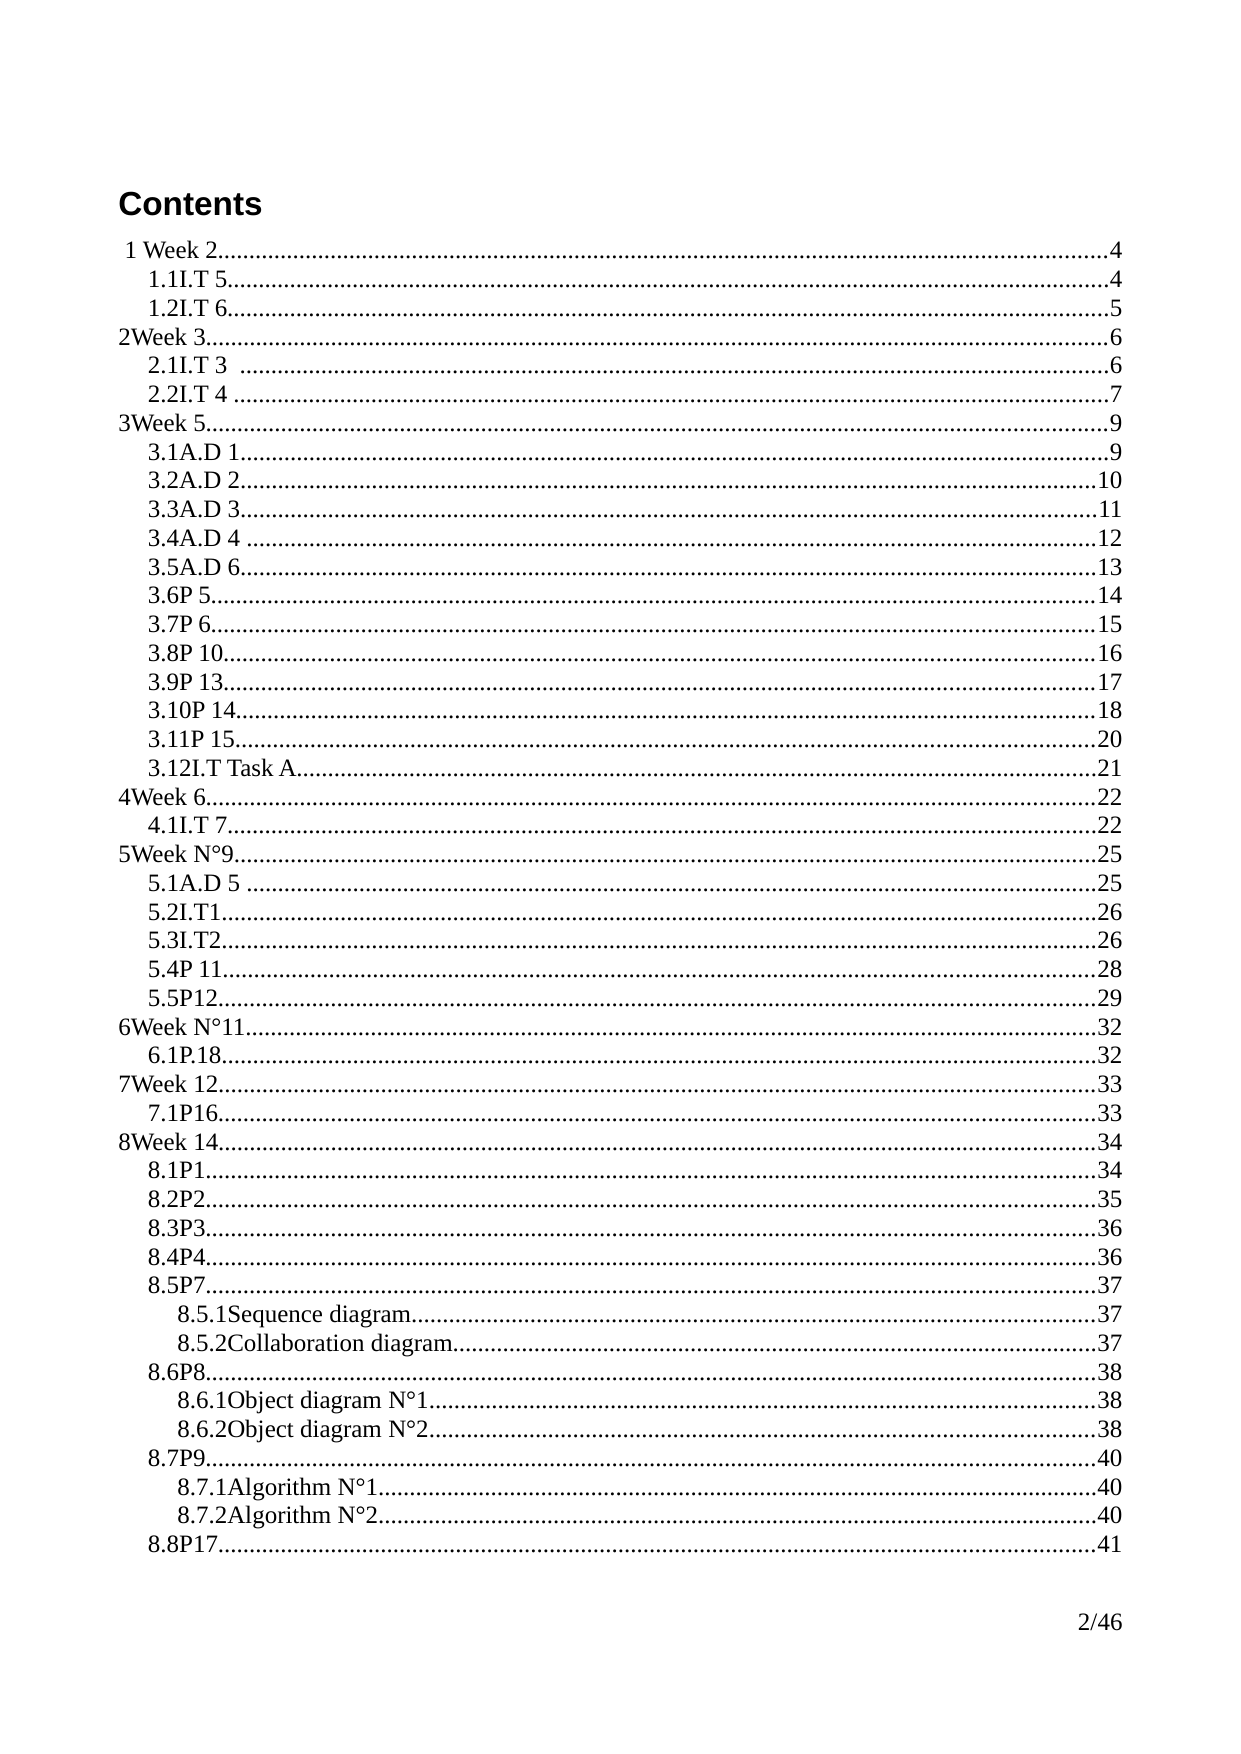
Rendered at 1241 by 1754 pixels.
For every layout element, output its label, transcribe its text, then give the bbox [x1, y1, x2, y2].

text 6Week N°11 32 [118, 1012, 1122, 1040]
text 4Week 6 22 [118, 782, 1122, 810]
text 8.2P2 35 [148, 1184, 1122, 1213]
text 8.7.1Algorithm N°1 40 [177, 1472, 1122, 1500]
text 7.1P16 33 [148, 1098, 1122, 1127]
text 2.1I.T 3 6 [148, 350, 1122, 379]
text 3.7P 6 15 [148, 609, 1122, 638]
text 3.6P 5 14 [148, 580, 1122, 609]
text 8.6P8 38 [148, 1357, 1122, 1385]
text 3.12I.T Task A 21 [148, 753, 1122, 782]
text 8.7P9 40 [148, 1443, 1122, 1472]
text 6.1P.18 32 [148, 1040, 1122, 1069]
text 2.2I.T 4 7 [148, 379, 1122, 408]
text 3.4A.D 4 12 [148, 523, 1122, 552]
text 3.8P 10 16 [148, 638, 1122, 667]
text 3.1A.D 1 9 [148, 437, 1122, 465]
text 7Week 12 33 [118, 1069, 1122, 1098]
text 3.10P 14 18 [148, 695, 1122, 724]
text 1 Week 2 4 [118, 235, 1122, 264]
text 3.3A.D 3 11 [148, 494, 1122, 523]
text 2Week 3 6 [118, 322, 1122, 350]
text 3.11P 15 20 [148, 724, 1122, 753]
text 3.2A.D 2 10 [148, 465, 1122, 494]
text 8.3P3 36 [148, 1213, 1122, 1242]
text 1.2I.T 6 5 [148, 293, 1122, 322]
text 1.1I.T 5 4 [148, 264, 1122, 293]
text 3Week 5 9 [118, 408, 1122, 437]
text 5.5P12 29 [148, 983, 1122, 1012]
text 8.7.2Algorithm N°2 40 [177, 1500, 1122, 1529]
text 5.4P 11 28 [148, 954, 1122, 983]
text 5.2I.T1 26 [148, 897, 1122, 925]
text 3.9P 13 17 [148, 667, 1122, 695]
text 8.6.1Object diagram N°1 38 [177, 1385, 1122, 1414]
text 5.3I.T2 26 [148, 925, 1122, 954]
text 5Week N°9 25 [118, 839, 1122, 868]
text 8.4P4 36 [148, 1242, 1122, 1270]
subtitle Contents [118, 184, 1122, 223]
text 8Week 14 34 [118, 1127, 1122, 1155]
text 8.6.2Object diagram N°2 38 [177, 1414, 1122, 1443]
text 8.5.2Collaboration diagram 37 [177, 1328, 1122, 1357]
text 8.8P17 41 [148, 1529, 1122, 1558]
text 8.1P1 34 [148, 1155, 1122, 1184]
text 8.5.1Sequence diagram 37 [177, 1299, 1122, 1328]
text 4.1I.T 7 22 [148, 810, 1122, 839]
text 8.5P7 37 [148, 1270, 1122, 1299]
text 5.1A.D 5 25 [148, 868, 1122, 897]
text 3.5A.D 6 13 [148, 552, 1122, 580]
